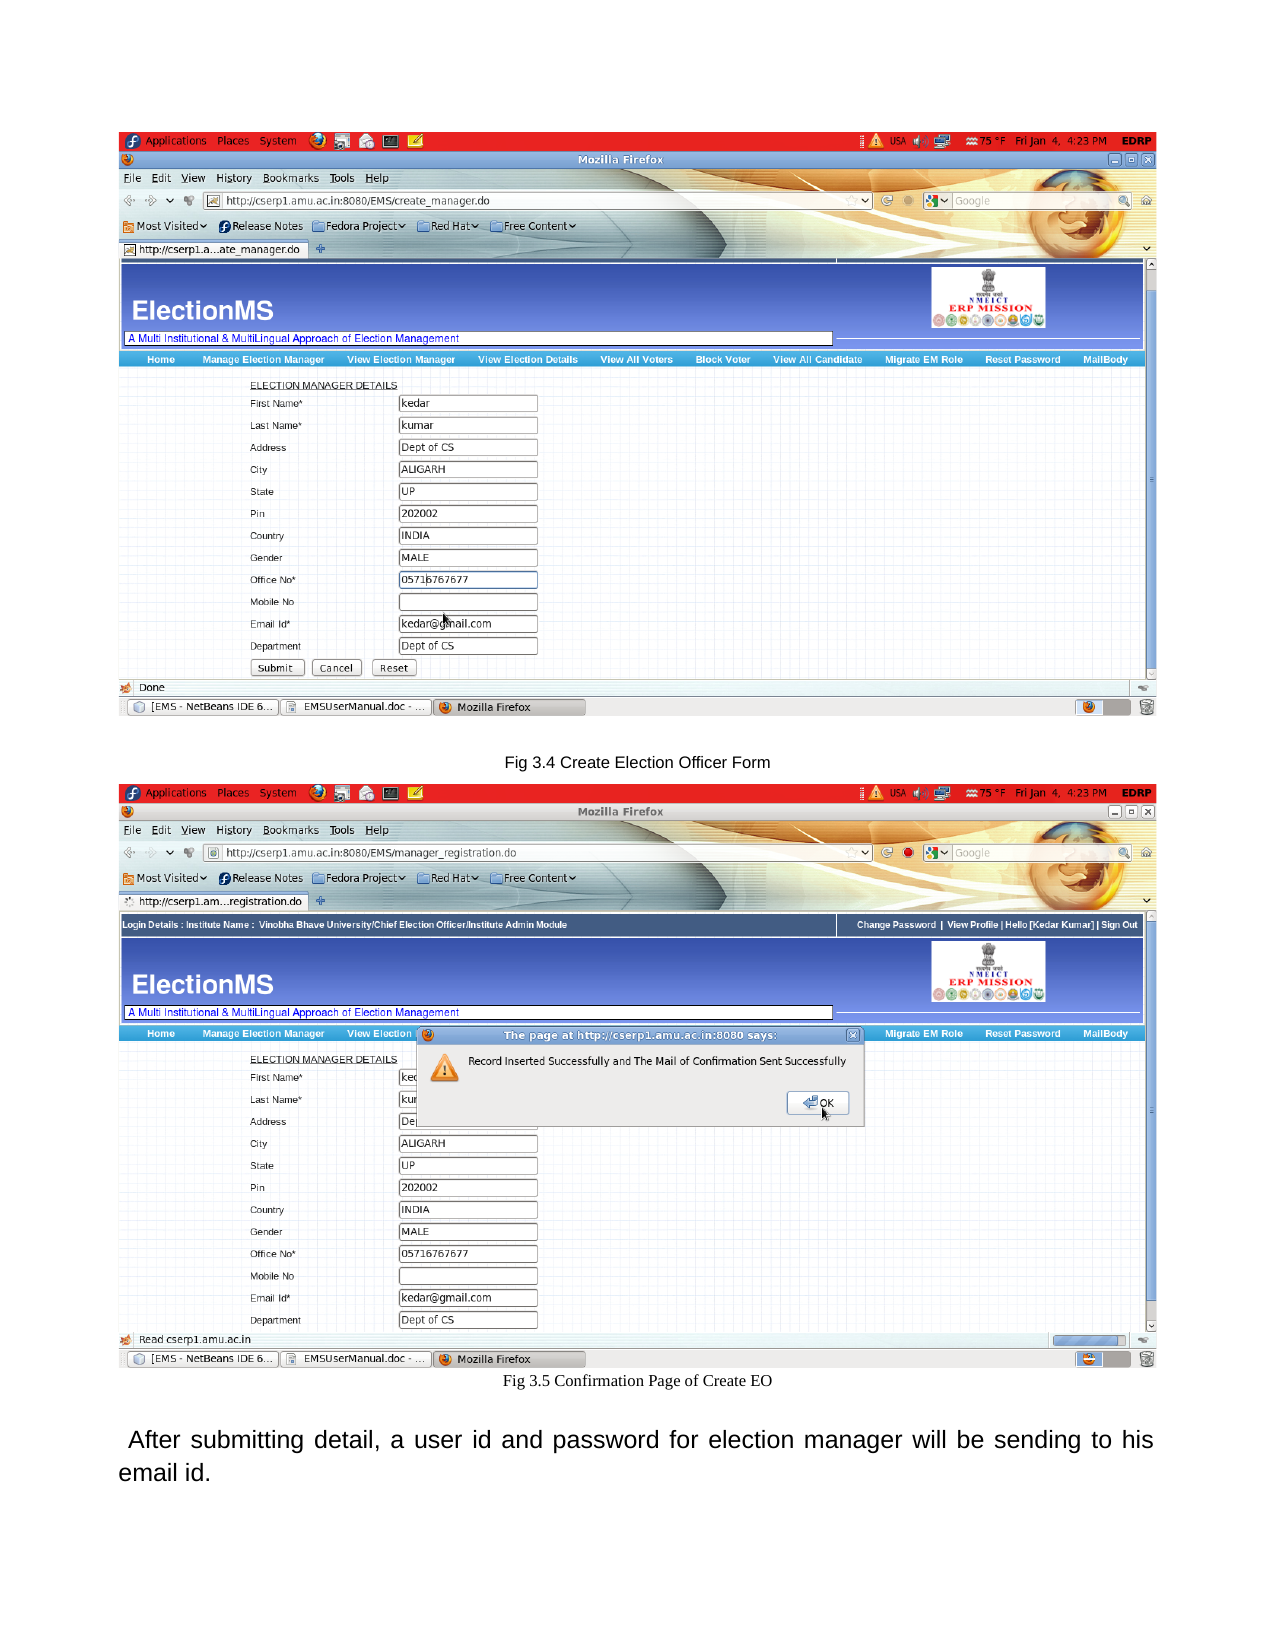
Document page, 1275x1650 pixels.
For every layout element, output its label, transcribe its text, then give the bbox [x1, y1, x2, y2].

text Fig 3.5 Confirmation Page of Create EO [118, 1368, 1157, 1389]
picture [118, 132, 1157, 716]
picture [118, 784, 1157, 1368]
text [118, 775, 1157, 784]
text Fig 3.4 Create Election Officer Form [118, 753, 1157, 772]
text After submitting detail, a user id and password for election manager will be sending to his email id. [118, 1425, 1157, 1487]
